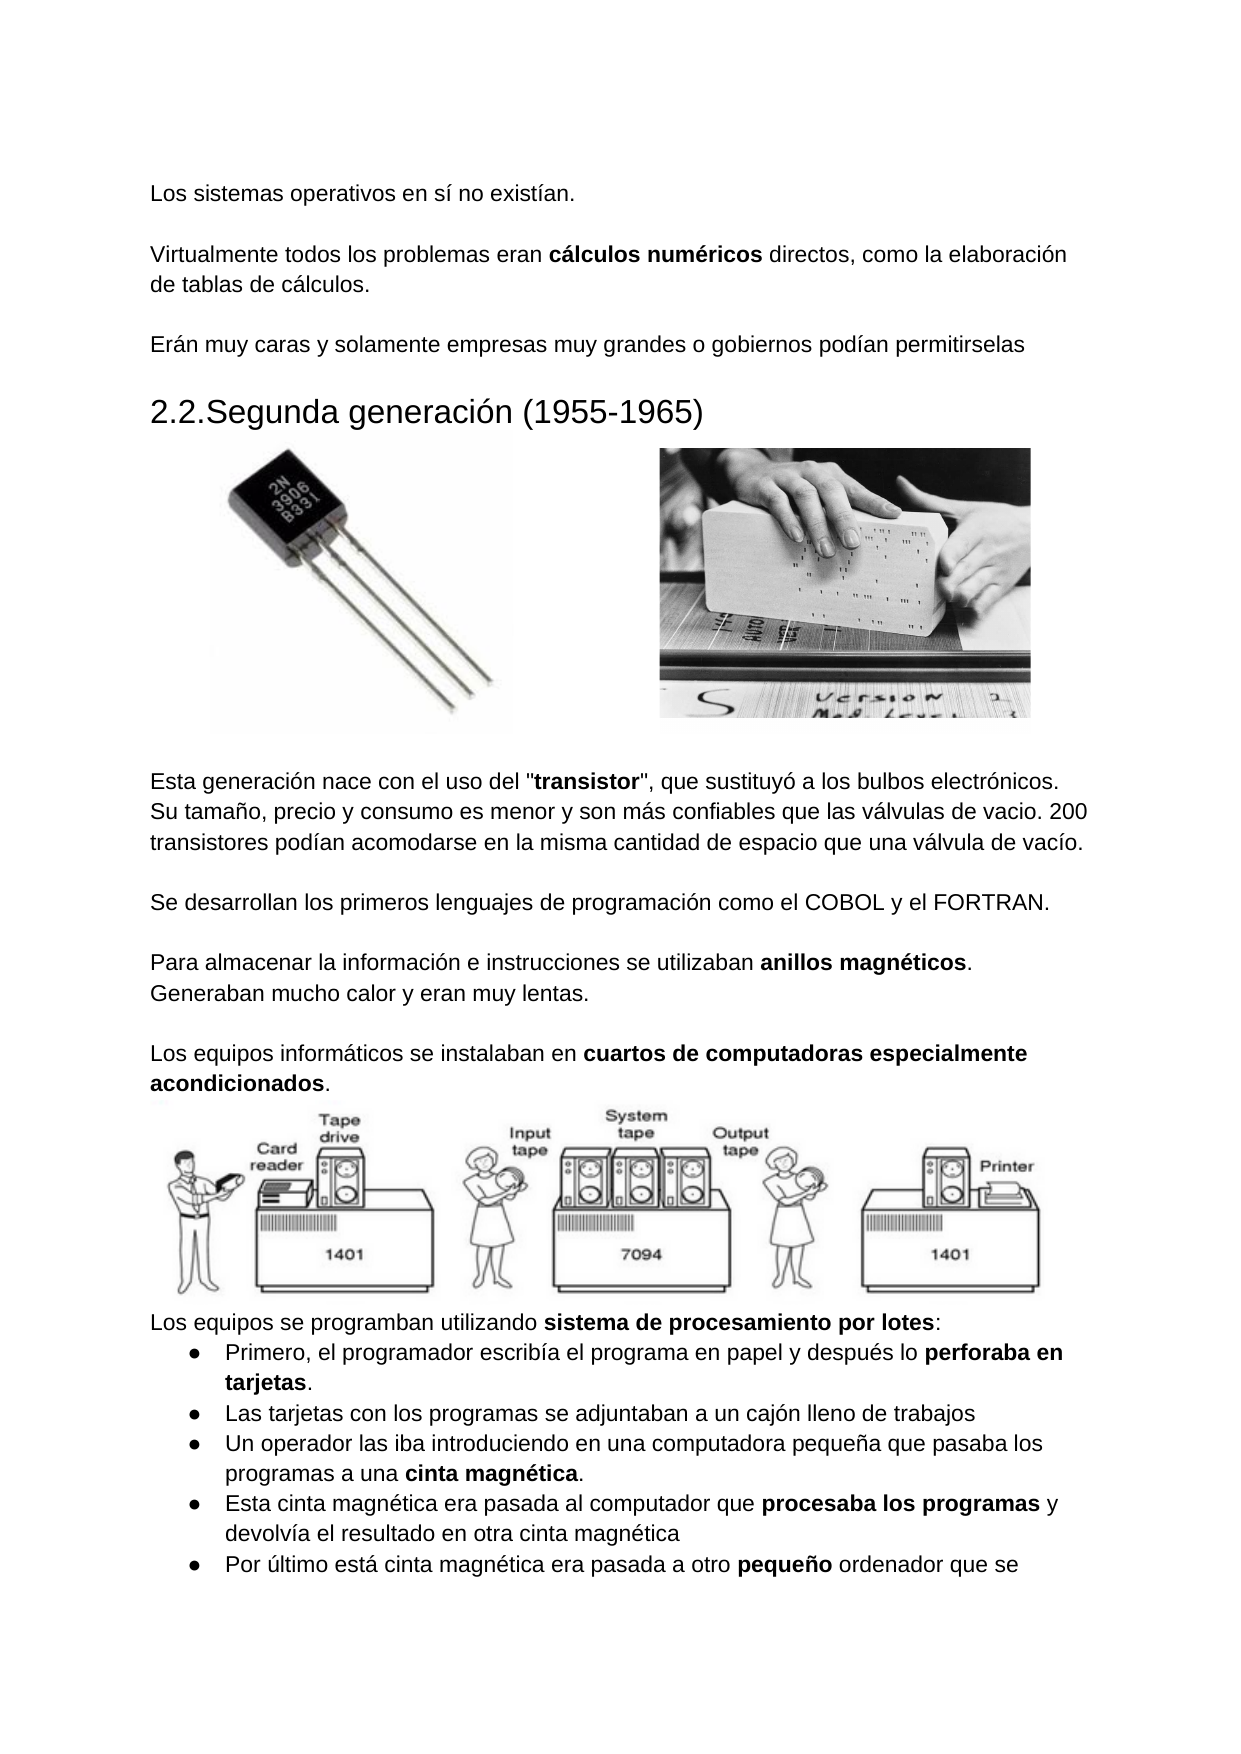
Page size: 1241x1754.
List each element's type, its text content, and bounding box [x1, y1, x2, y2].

list Las tarjetas con los programas se adjuntaban a un cajón lleno de trabajos [187, 1399, 1090, 1426]
picture [209, 430, 514, 734]
text Virtualmente todos los problemas eran cálculos numéricos directos, como la elaboración de tablas de cálculos. [150, 241, 1090, 297]
text Se desarrollan los primeros lenguajes de programación como el COBOL y el FORTRAN. [150, 889, 1090, 915]
list Por último está cinta magnética era pasada a otro pequeño ordenador que se [187, 1551, 1090, 1577]
picture [659, 448, 1031, 734]
list Esta cinta magnética era pasada al computador que procesaba los programas y devolvía el resultado en otra cinta magnética [187, 1490, 1090, 1547]
text Los sistemas operativos en sí no existían. [150, 180, 1090, 207]
text Erán muy caras y solamente empresas muy grandes o gobiernos podían permitirselas [150, 331, 1090, 358]
subtitle 2.2.Segunda generación (1955-1965) [150, 392, 1090, 430]
text Los equipos informáticos se instalaban en cuartos de computadoras especialmente acondicionados. [150, 1040, 1090, 1096]
text Para almacenar la información e instrucciones se utilizaban anillos magnéticos. Generaban mucho calor y eran muy lentas. [150, 949, 1090, 1006]
list Primero, el programador escribía el programa en papel y después lo perforaba en tarjetas. [187, 1339, 1090, 1396]
text Los equipos se programban utilizando sistema de procesamiento por lotes: [150, 1309, 1090, 1335]
list Un operador las iba introduciendo en una computadora pequeña que pasaba los programas a una cinta magnética. [187, 1430, 1090, 1486]
text Esta generación nace con el uso del "transistor", que sustituyó a los bulbos electrónicos. Su tamaño, precio y consumo es menor y son más confiables que las válvulas de vacio. 200 transistores podían acomodarse en la misma cantidad de espacio que una válvula de vacío. [150, 768, 1090, 855]
picture [150, 1100, 1063, 1305]
